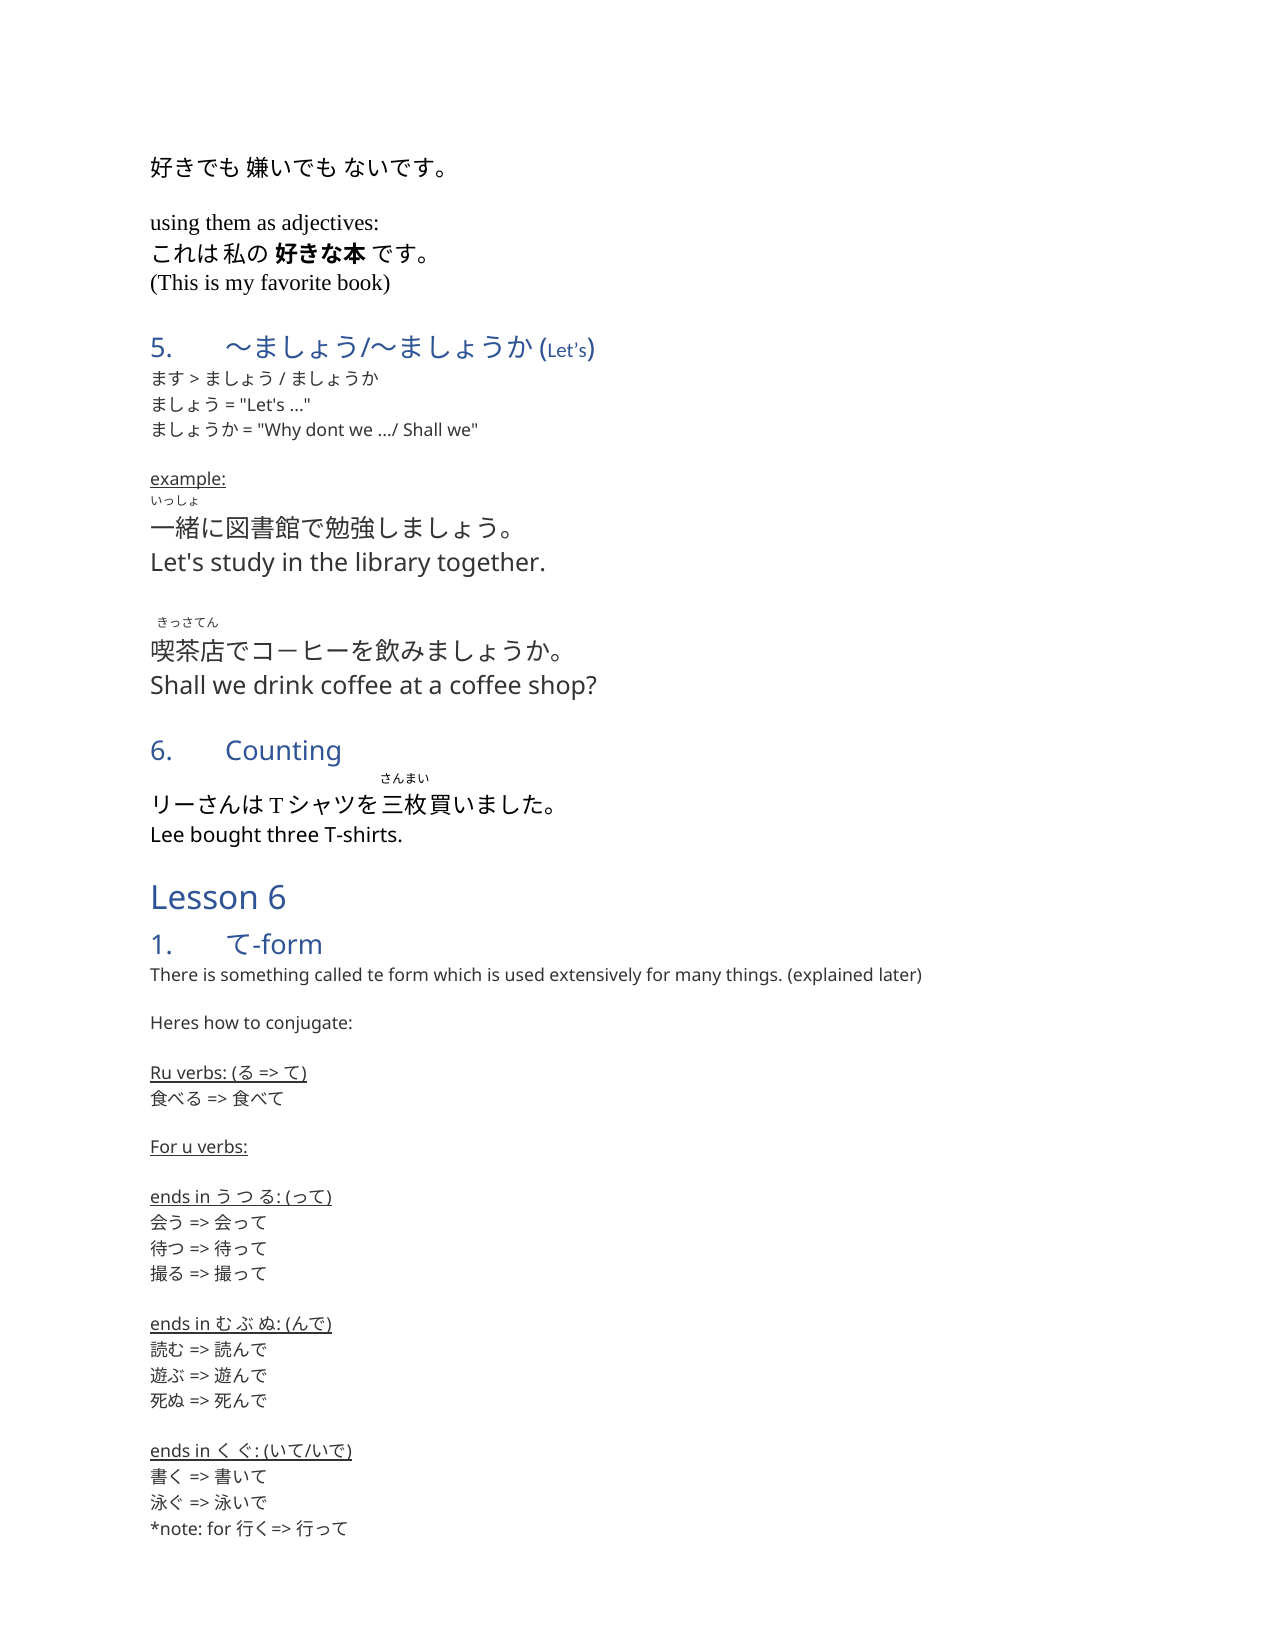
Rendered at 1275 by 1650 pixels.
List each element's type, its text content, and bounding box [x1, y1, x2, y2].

text For u verbs: [150, 1135, 1125, 1159]
text 一緒いっしょに図書館で勉強しましょう。 [150, 490, 1125, 545]
text 読む => 読んで [150, 1336, 1125, 1362]
text Shall we drink coffee at a coffee shop? [150, 667, 1125, 701]
text 撮る => 撮って [150, 1260, 1125, 1286]
text ends in む ぶ ぬ: (んで) [150, 1310, 1125, 1336]
text Let's study in the library together. [150, 545, 1125, 579]
text ます > ましょう / ましょうか [150, 365, 1125, 391]
text Heres how to conjugate: [150, 1011, 1125, 1035]
text これは 私の 好きな本 です。 [150, 235, 1125, 269]
text There is something called te form which is used extensively for many things. (explained later) [150, 962, 1125, 987]
text using them as adjectives: [150, 209, 1125, 235]
subtitle て-form [150, 923, 1125, 962]
text ends in う つ る: (って) [150, 1183, 1125, 1209]
text 死ぬ => 死んで [150, 1387, 1125, 1413]
text 好きでも 嫌いでも ないです。 [150, 149, 1125, 183]
text ends in く ぐ: (いて/いで) [150, 1437, 1125, 1463]
text (This is my favorite book) [150, 269, 1125, 295]
text 遊ぶ => 遊んで [150, 1362, 1125, 1387]
text 泳ぐ => 泳いで [150, 1489, 1125, 1514]
text 待つ => 待って [150, 1234, 1125, 1260]
text 喫茶店きっさてんでコ－ヒーを飲みましょうか。 [150, 613, 1125, 667]
subtitle Lesson 6 [150, 873, 1125, 919]
text Ru verbs: (る => て) [150, 1059, 1125, 1085]
subtitle Counting [150, 732, 1125, 769]
text 書く => 書いて [150, 1463, 1125, 1489]
text Lee bought three T-shirts. [150, 820, 1125, 848]
text リーさんはTシャツを三枚さんまい買いました。 [150, 769, 1125, 820]
text ましょうか = "Why dont we .../ Shall we" [150, 416, 1125, 442]
text 会う => 会って [150, 1209, 1125, 1234]
text *note: for 行く=> 行って [150, 1514, 1125, 1540]
text example: [150, 466, 1125, 490]
subtitle ～ましょう/～ましょうか (Let’s) [150, 326, 1125, 365]
text 食べる => 食べて [150, 1085, 1125, 1111]
text ましょう = "Let's ..." [150, 391, 1125, 416]
